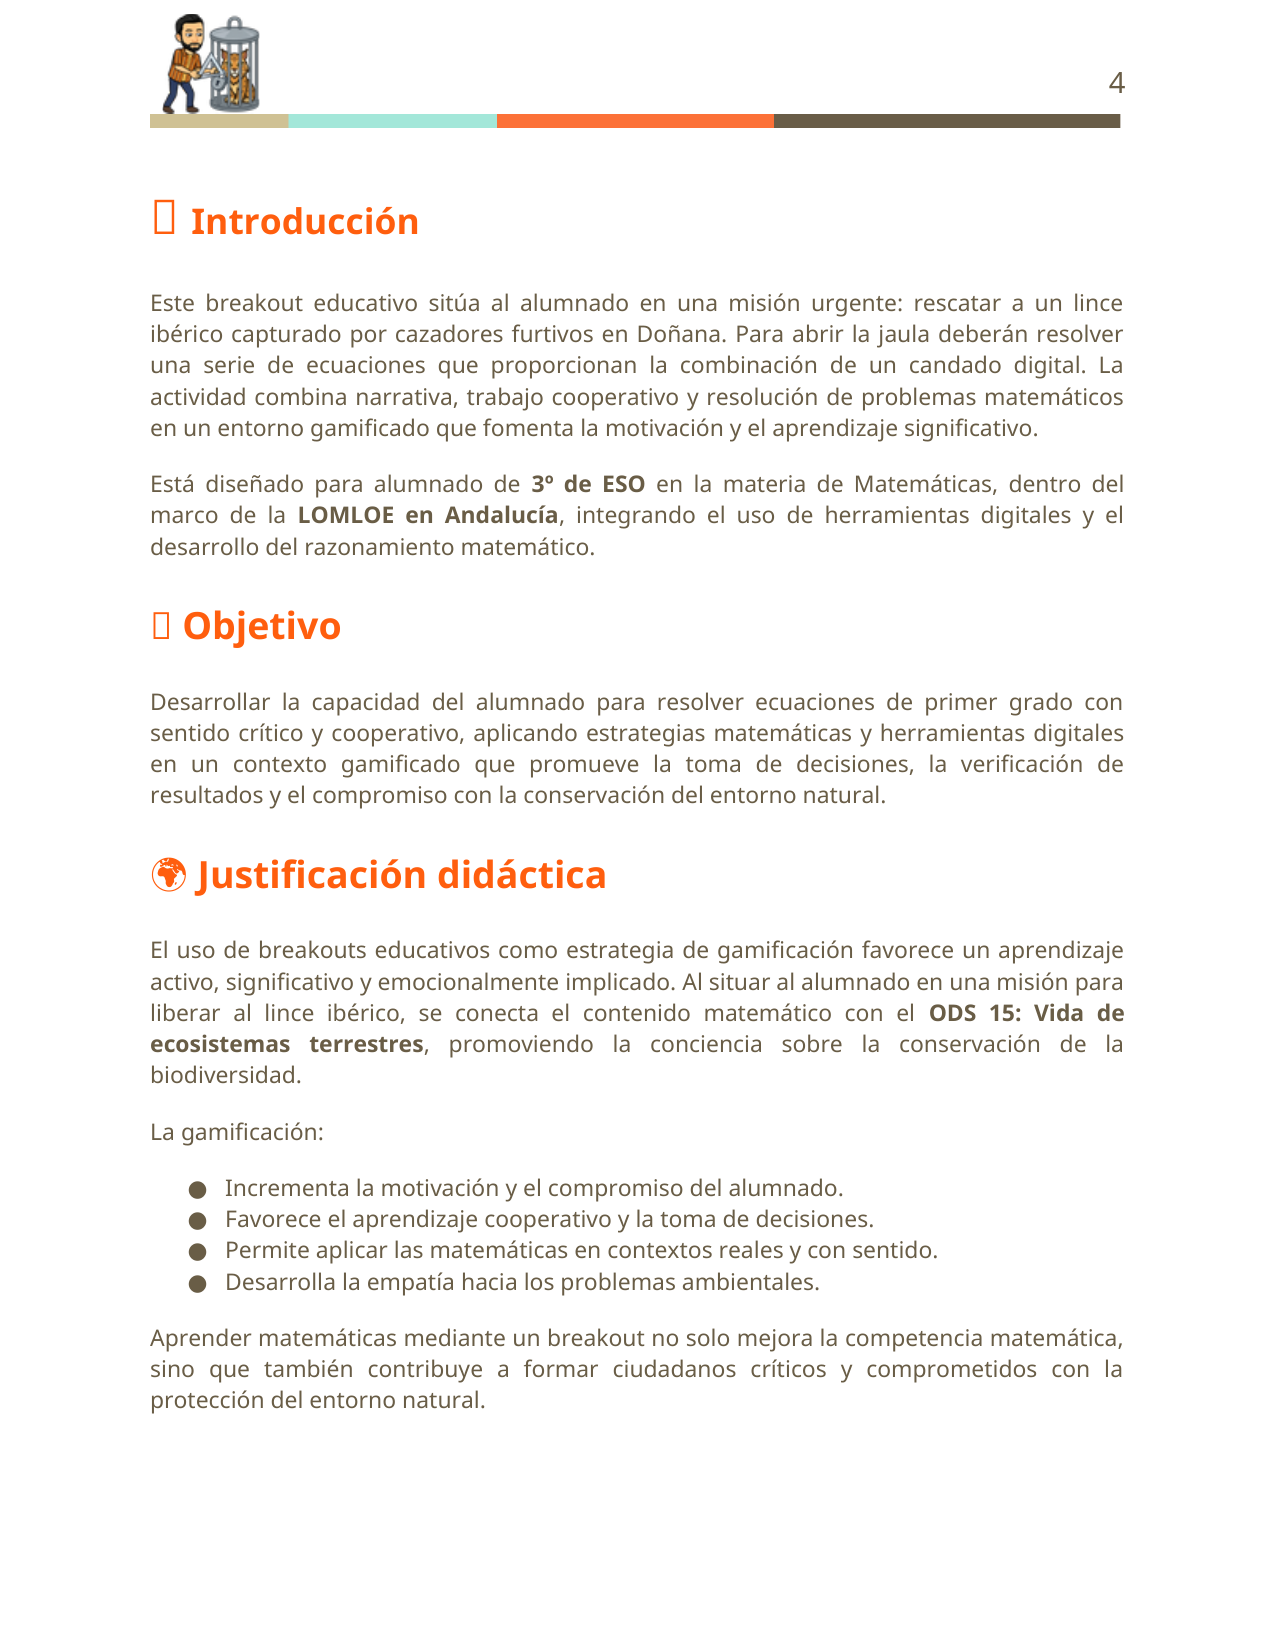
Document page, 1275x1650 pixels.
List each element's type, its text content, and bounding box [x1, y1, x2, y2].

subtitle 🐾 Introducción [150, 183, 1125, 249]
list Permite aplicar las matemáticas en contextos reales y con sentido. [187, 1234, 1125, 1266]
text Este breakout educativo sitúa al alumnado en una misión urgente: rescatar a un lince ibérico capturado por cazadores furtivos en Doñana. Para abrir la jaula deberán resolver una serie de ecuaciones que proporcionan la combinación de un candado digital. La actividad combina narrativa, trabajo cooperativo y resolución de problemas matemáticos en un entorno gamificado que fomenta la motivación y el aprendizaje significativo. [150, 287, 1125, 443]
text Desarrollar la capacidad del alumnado para resolver ecuaciones de primer grado con sentido crítico y cooperativo, aplicando estrategias matemáticas y herramientas digitales en un contexto gamificado que promueve la toma de decisiones, la verificación de resultados y el compromiso con la conservación del entorno natural. [150, 686, 1125, 811]
list Incrementa la motivación y el compromiso del alumnado. [187, 1172, 1125, 1203]
text Aprender matemáticas mediante un breakout no solo mejora la competencia matemática, sino que también contribuye a formar ciudadanos críticos y comprometidos con la protección del entorno natural. [150, 1322, 1125, 1416]
text El uso de breakouts educativos como estrategia de gamificación favorece un aprendizaje activo, significativo y emocionalmente implicado. Al situar al alumnado en una misión para liberar al lince ibérico, se conecta el contenido matemático con el ODS 15: Vida de ecosistemas terrestres, promoviendo la conciencia sobre la conservación de la biodiversidad. [150, 934, 1125, 1091]
text La gamificación: [150, 1116, 1125, 1147]
text Está diseñado para alumnado de 3º de ESO en la materia de Matemáticas, dentro del marco de la LOMLOE en Andalucía, integrando el uso de herramientas digitales y el desarrollo del razonamiento matemático. [150, 468, 1125, 562]
subtitle 🎯 Objetivo [150, 599, 1125, 650]
subtitle 🌍 Justificación didáctica [150, 848, 1125, 899]
picture [150, 14, 1121, 128]
list Desarrolla la empatía hacia los problemas ambientales. [187, 1266, 1125, 1297]
list Favorece el aprendizaje cooperativo y la toma de decisiones. [187, 1203, 1125, 1234]
